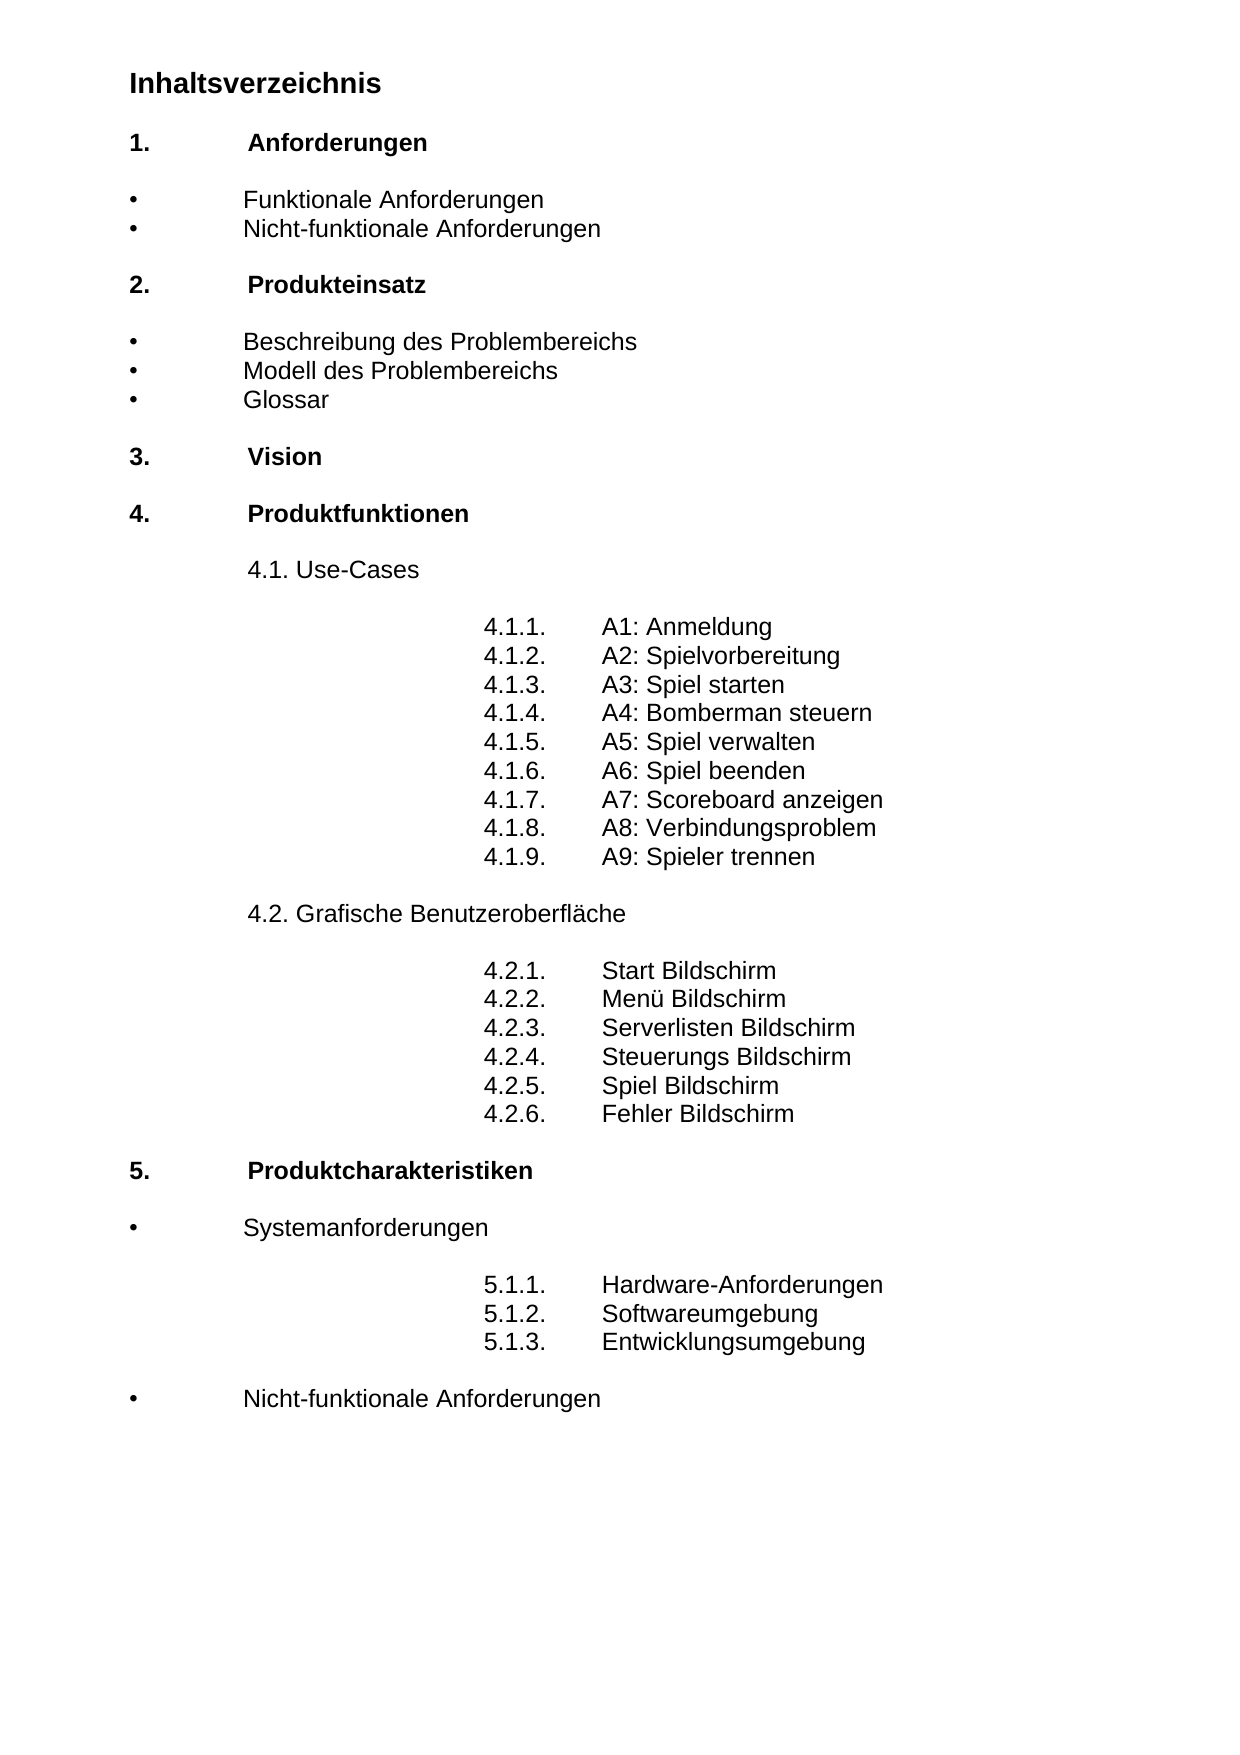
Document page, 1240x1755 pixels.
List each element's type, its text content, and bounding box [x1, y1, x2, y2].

text 4.2. Grafische Benutzeroberfläche [129, 899, 1089, 928]
text 5.1.1. Hardware-Anforderungen [129, 1270, 1089, 1299]
list Nicht-funktionale Anforderungen [92, 1384, 1089, 1413]
text 4.1.5. A5: Spiel verwalten [129, 727, 1089, 756]
text Inhaltsverzeichnis [129, 66, 1089, 100]
text 4.1.7. A7: Scoreboard anzeigen [129, 785, 1089, 813]
list Beschreibung des Problembereichs [92, 327, 1089, 356]
text 4.1.9. A9: Spieler trennen [129, 842, 1089, 871]
text 4.1.2. A2: Spielvorbereitung [129, 641, 1089, 670]
text 4.2.3. Serverlisten Bildschirm [129, 1013, 1089, 1042]
text 4.1. Use-Cases [129, 555, 1089, 584]
list Nicht-funktionale Anforderungen [92, 214, 1089, 242]
text 4.1.8. A8: Verbindungsproblem [129, 813, 1089, 842]
text 5.1.3. Entwicklungsumgebung [129, 1327, 1089, 1356]
text 5. Produktcharakteristiken [129, 1156, 1089, 1185]
text 4.1.1. A1: Anmeldung [129, 612, 1089, 641]
text 4.2.5. Spiel Bildschirm [129, 1071, 1089, 1099]
text 4.1.4. A4: Bomberman steuern [129, 698, 1089, 727]
text 2. Produkteinsatz [129, 271, 1089, 299]
list Modell des Problembereichs [92, 356, 1089, 385]
text 4.2.1. Start Bildschirm [129, 956, 1089, 984]
text 4.2.2. Menü Bildschirm [129, 984, 1089, 1013]
text 4.1.6. A6: Spiel beenden [129, 756, 1089, 785]
text 5.1.2. Softwareumgebung [129, 1299, 1089, 1327]
text 3. Vision [129, 442, 1089, 471]
text 1. Anforderungen [129, 128, 1089, 157]
text 4. Produktfunktionen [129, 499, 1089, 527]
list Systemanforderungen [92, 1213, 1089, 1242]
text 4.1.3. A3: Spiel starten [129, 670, 1089, 698]
list Glossar [92, 385, 1089, 414]
text 4.2.6. Fehler Bildschirm [129, 1099, 1089, 1128]
text 4.2.4. Steuerungs Bildschirm [129, 1042, 1089, 1071]
list Funktionale Anforderungen [92, 185, 1089, 214]
